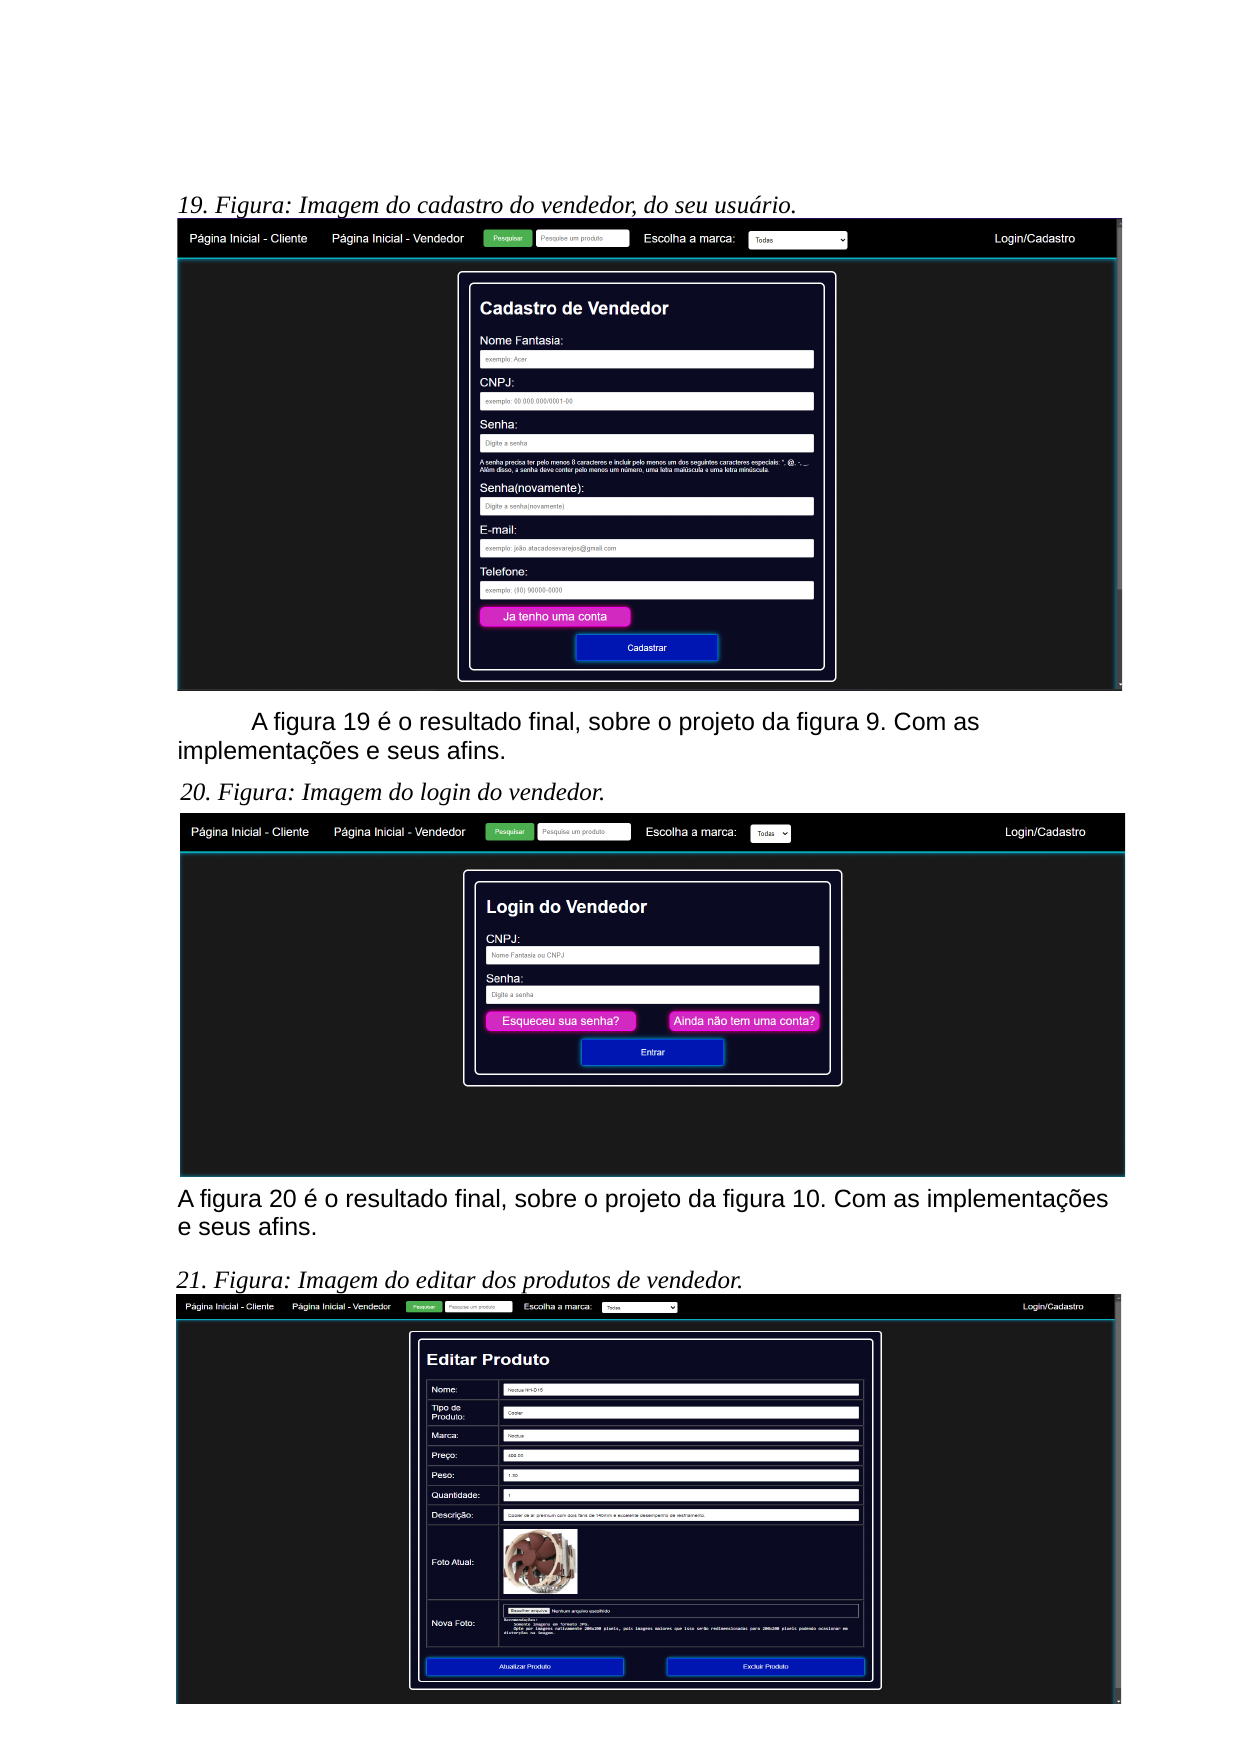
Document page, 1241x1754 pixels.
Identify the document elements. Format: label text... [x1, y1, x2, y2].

picture [180, 813, 1125, 1177]
picture [176, 1294, 1122, 1704]
text 19. Figura: Imagem do cadastro do vendedor, do seu usuário. [177, 190, 1122, 218]
text 21. Figura: Imagem do editar dos produtos de vendedor. [176, 1265, 1121, 1294]
text 20. Figura: Imagem do login do vendedor. [180, 777, 1125, 806]
text A figura 19 é o resultado final, sobre o projeto da figura 9. Com as implementações e seus afins. [177, 707, 1122, 764]
text A figura 20 é o resultado final, sobre o projeto da figura 10. Com as implementações e seus afins. [177, 1183, 1122, 1241]
picture [177, 218, 1123, 691]
